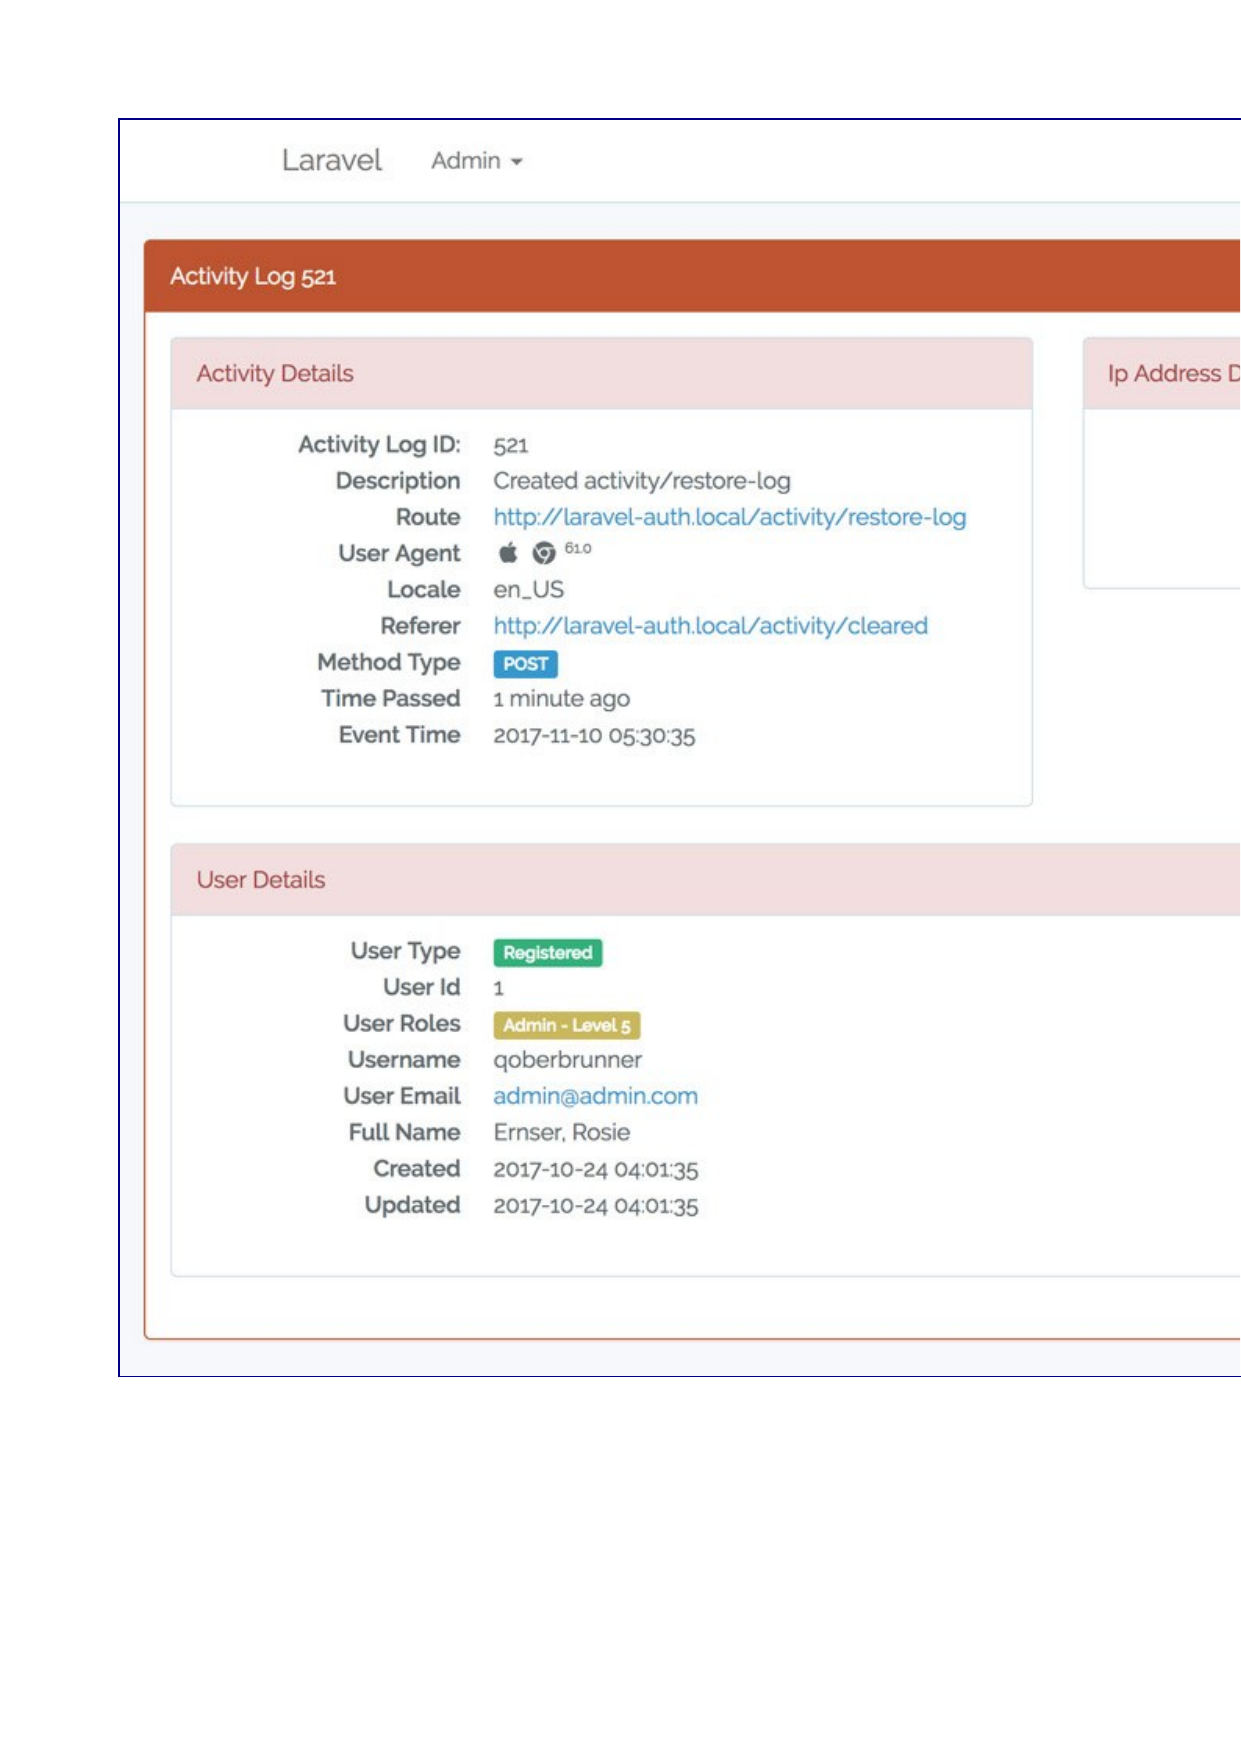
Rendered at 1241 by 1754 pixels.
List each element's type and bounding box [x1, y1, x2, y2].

picture [120, 120, 1241, 1376]
